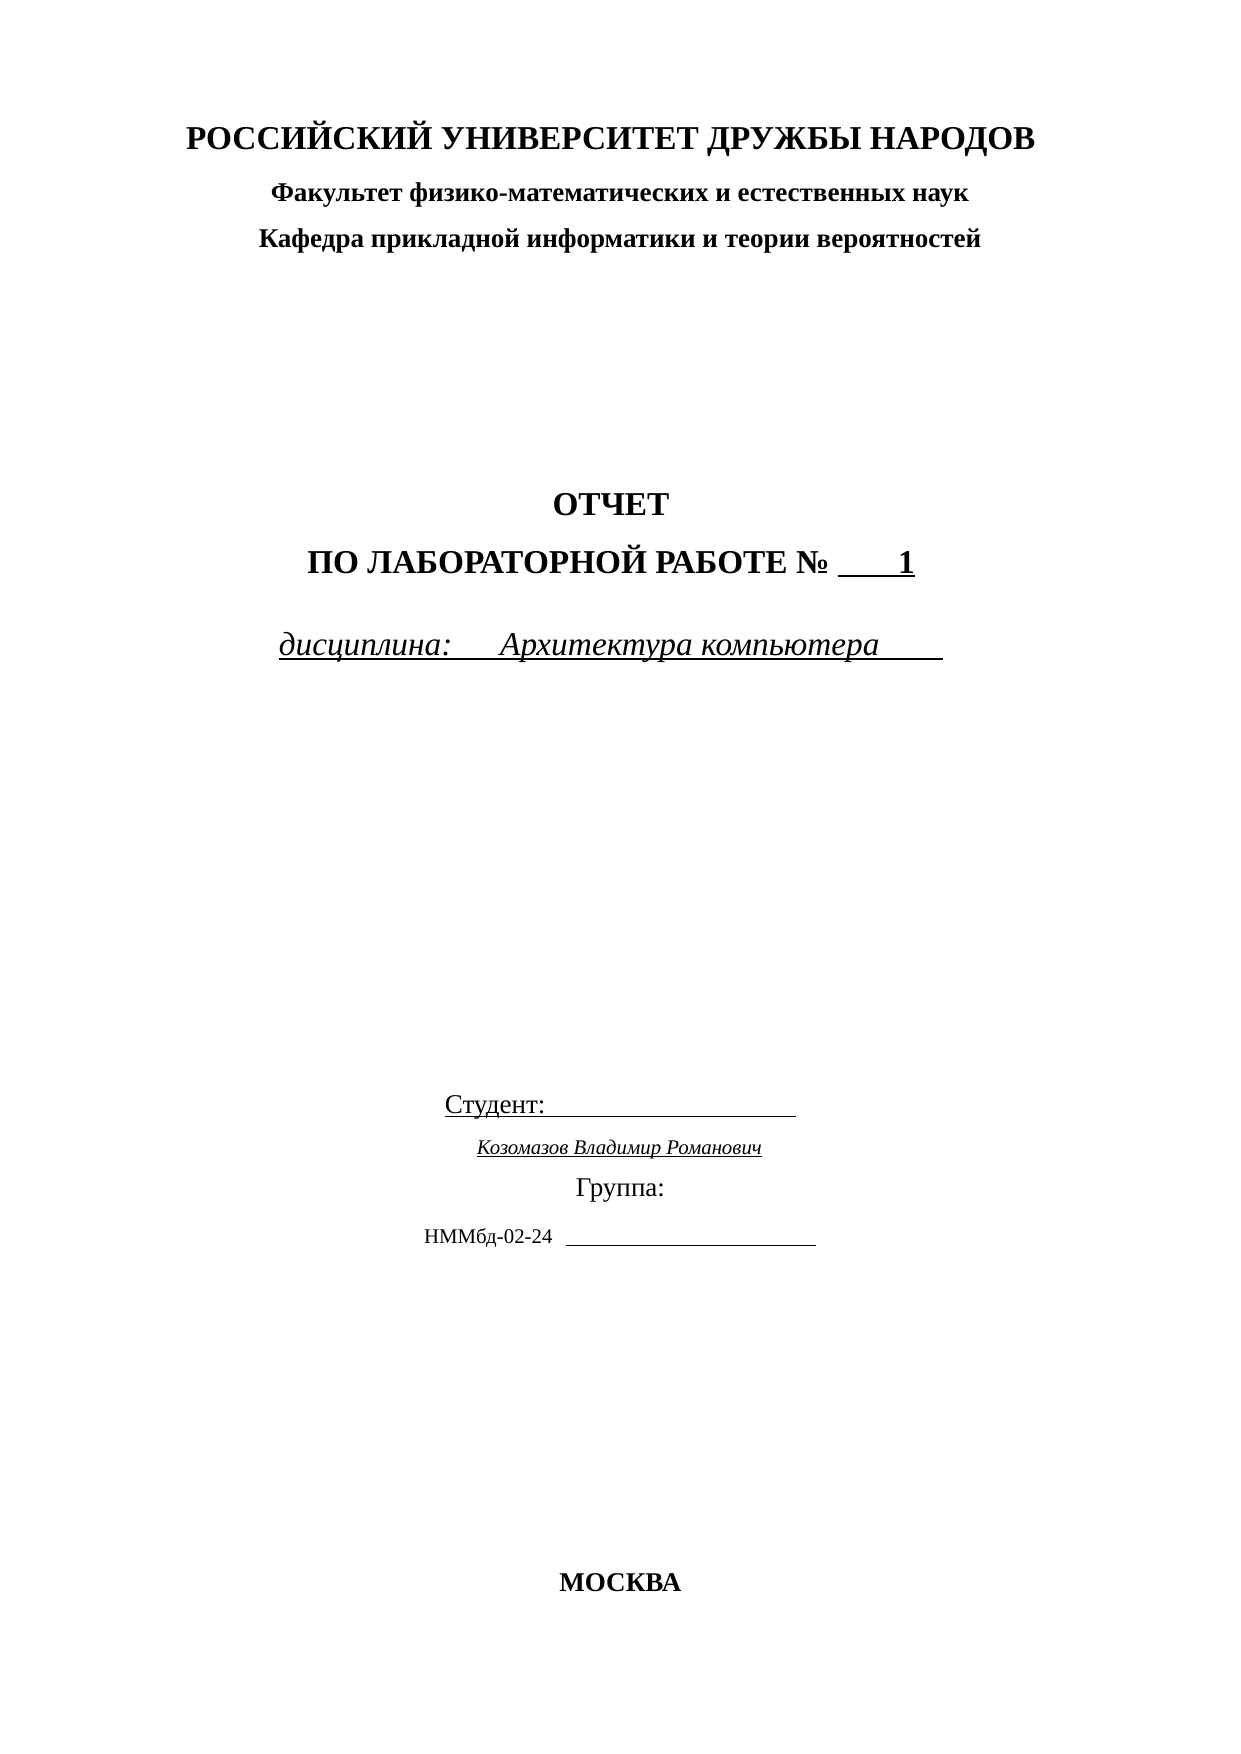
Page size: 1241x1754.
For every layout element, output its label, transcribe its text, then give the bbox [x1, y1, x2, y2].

text Студент: [118, 1088, 1122, 1119]
text ОТЧЕТ [99, 484, 1122, 523]
text дисциплина: Архитектура компьютера [99, 624, 1122, 663]
text Кафедра прикладной информатики и теории вероятностей [118, 222, 1122, 253]
text НММбд-02-24 [118, 1218, 1122, 1249]
text РОССИЙСКИЙ УНИВЕРСИТЕТ ДРУЖБЫ НАРОДОВ [99, 118, 1122, 156]
text МОСКВА [118, 1566, 1122, 1597]
text Козомазов Владимир Романович [118, 1135, 1122, 1159]
text по лабораторной работе № 1 [99, 542, 1122, 580]
text Группа: [118, 1171, 1122, 1202]
text Факультет физико-математических и естественных наук [118, 176, 1122, 207]
